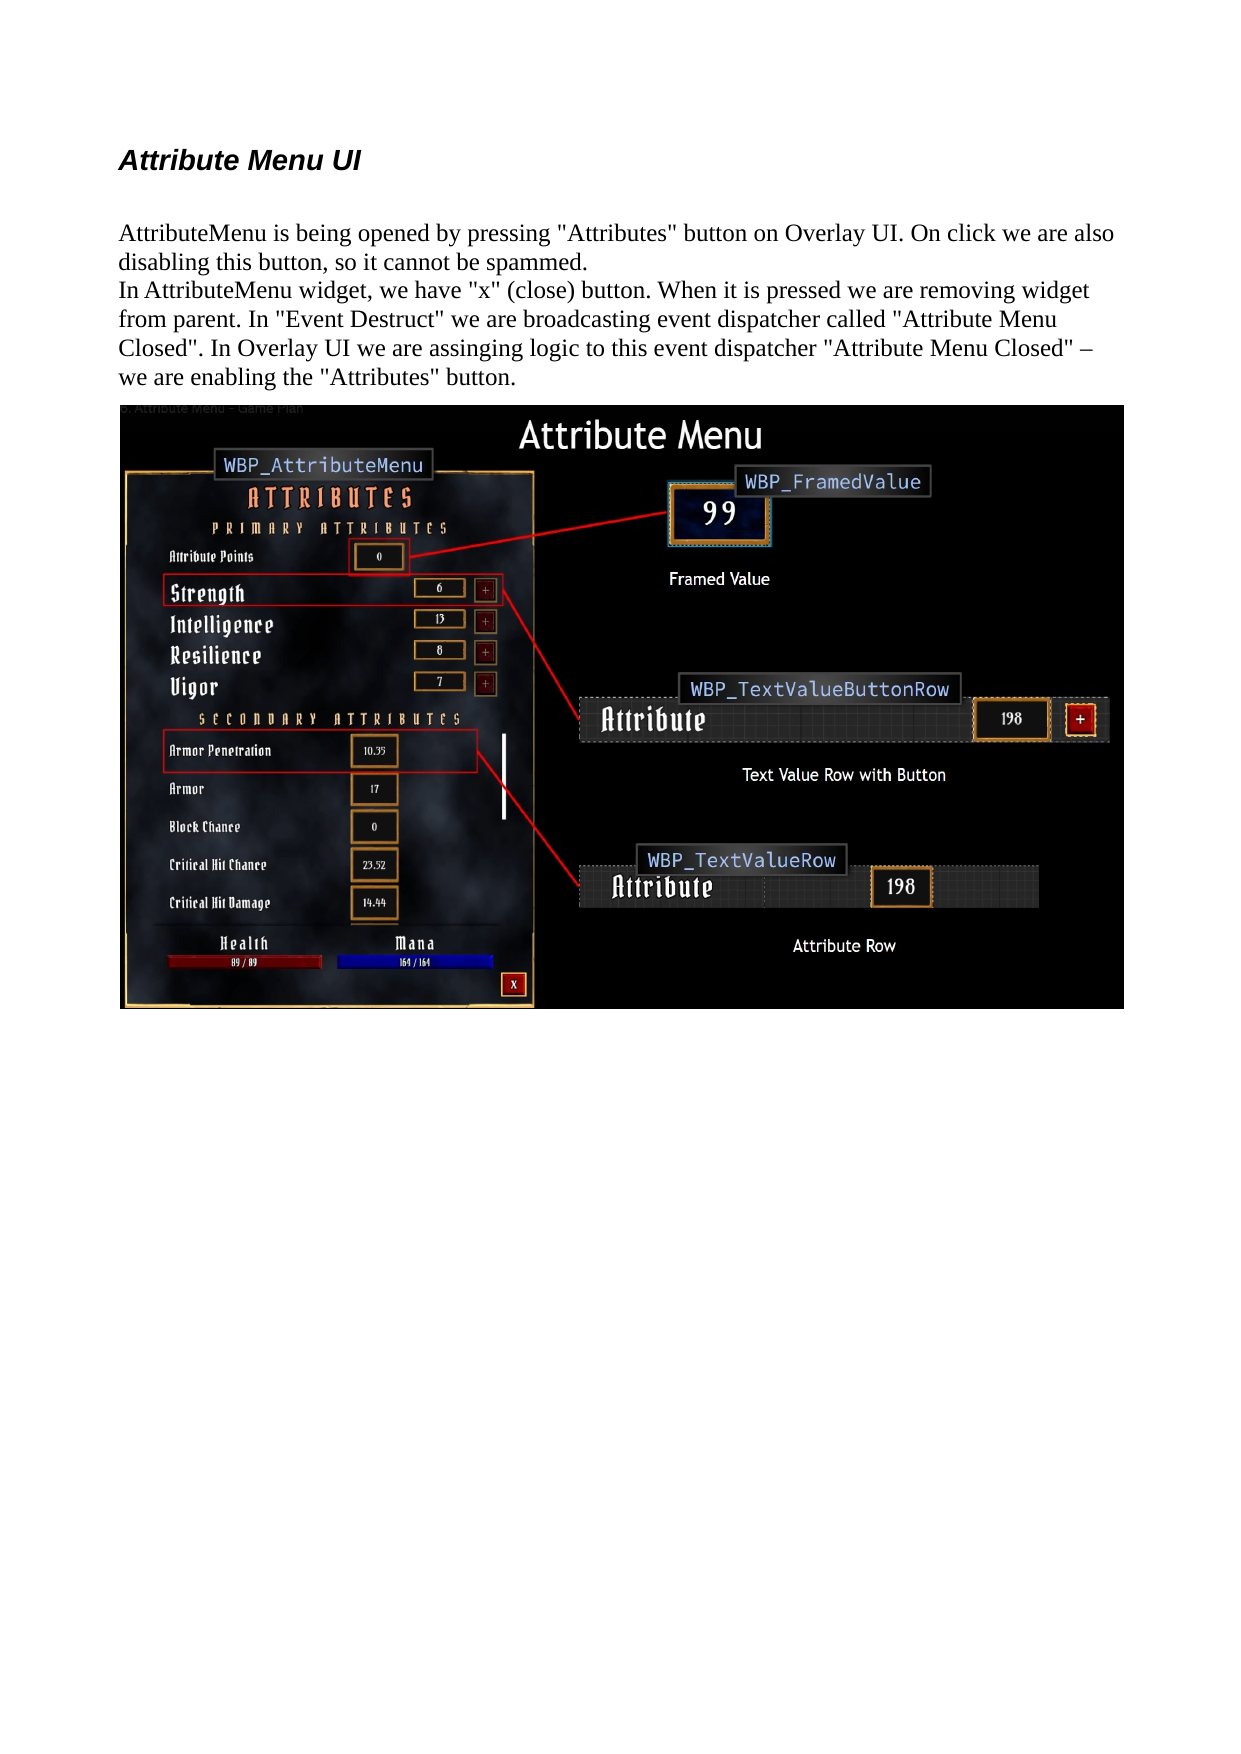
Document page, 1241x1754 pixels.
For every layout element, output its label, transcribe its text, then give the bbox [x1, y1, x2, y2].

text In AttributeMenu widget, we have "x" (close) button. When it is pressed we are removing widget from parent. In "Event Destruct" we are broadcasting event dispatcher called "Attribute Menu Closed". In Overlay UI we are assinging logic to this event dispatcher "Attribute Menu Closed" – we are enabling the "Attributes" button. [118, 275, 1122, 390]
subtitle Attribute Menu UI [118, 143, 1122, 177]
text AttributeMenu is being opened by pressing "Attributes" button on Overlay UI. On click we are also disabling this button, so it cannot be spammed. [118, 218, 1122, 275]
